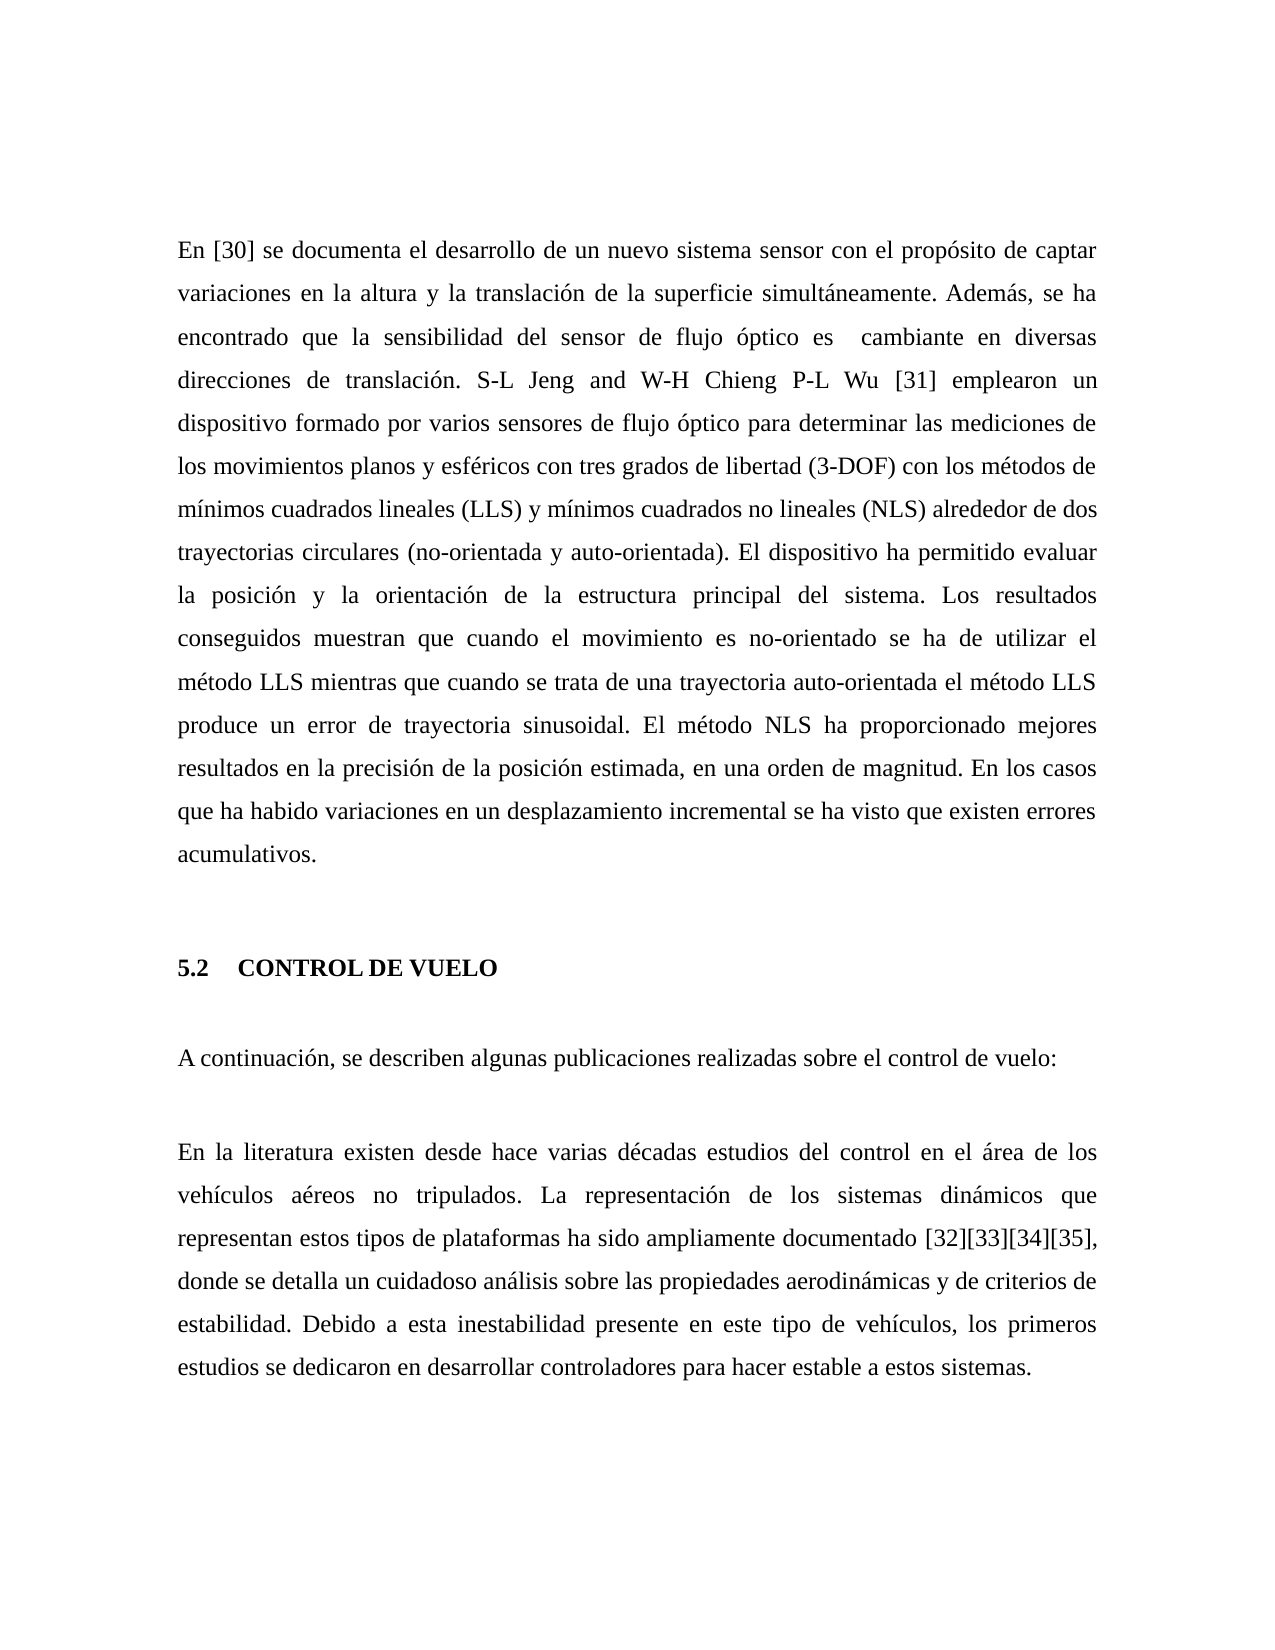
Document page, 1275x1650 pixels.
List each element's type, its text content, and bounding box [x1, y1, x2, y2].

text En la literatura existen desde hace varias décadas estudios del control en el área de los vehículos aéreos no tripulados. La representación de los sistemas dinámicos que representan estos tipos de plataformas ha sido ampliamente documentado [32][33][34][35], donde se detalla un cuidadoso análisis sobre las propiedades aerodinámicas y de criterios de estabilidad. Debido a esta inestabilidad presente en este tipo de vehículos, los primeros estudios se dedicaron en desarrollar controladores para hacer estable a estos sistemas. [177, 1137, 1098, 1381]
text A continuación, se describen algunas publicaciones realizadas sobre el control de vuelo: [177, 1043, 1098, 1072]
subtitle CONTROL DE VUELO [177, 953, 1098, 982]
text En [30] se documenta el desarrollo de un nuevo sistema sensor con el propósito de captar variaciones en la altura y la translación de la superficie simultáneamente. Además, se ha encontrado que la sensibilidad del sensor de flujo óptico es cambiante en diversas direcciones de translación. S-L Jeng and W-H Chieng P-L Wu [31] emplearon un dispositivo formado por varios sensores de flujo óptico para determinar las mediciones de los movimientos planos y esféricos con tres grados de libertad (3-DOF) con los métodos de mínimos cuadrados lineales (LLS) y mínimos cuadrados no lineales (NLS) alrededor de dos trayectorias circulares (no-orientada y auto-orientada). El dispositivo ha permitido evaluar la posición y la orientación de la estructura principal del sistema. Los resultados conseguidos muestran que cuando el movimiento es no-orientado se ha de utilizar el método LLS mientras que cuando se trata de una trayectoria auto-orientada el método LLS produce un error de trayectoria sinusoidal. El método NLS ha proporcionado mejores resultados en la precisión de la posición estimada, en una orden de magnitud. En los casos que ha habido variaciones en un desplazamiento incremental se ha visto que existen errores acumulativos. [177, 235, 1098, 868]
